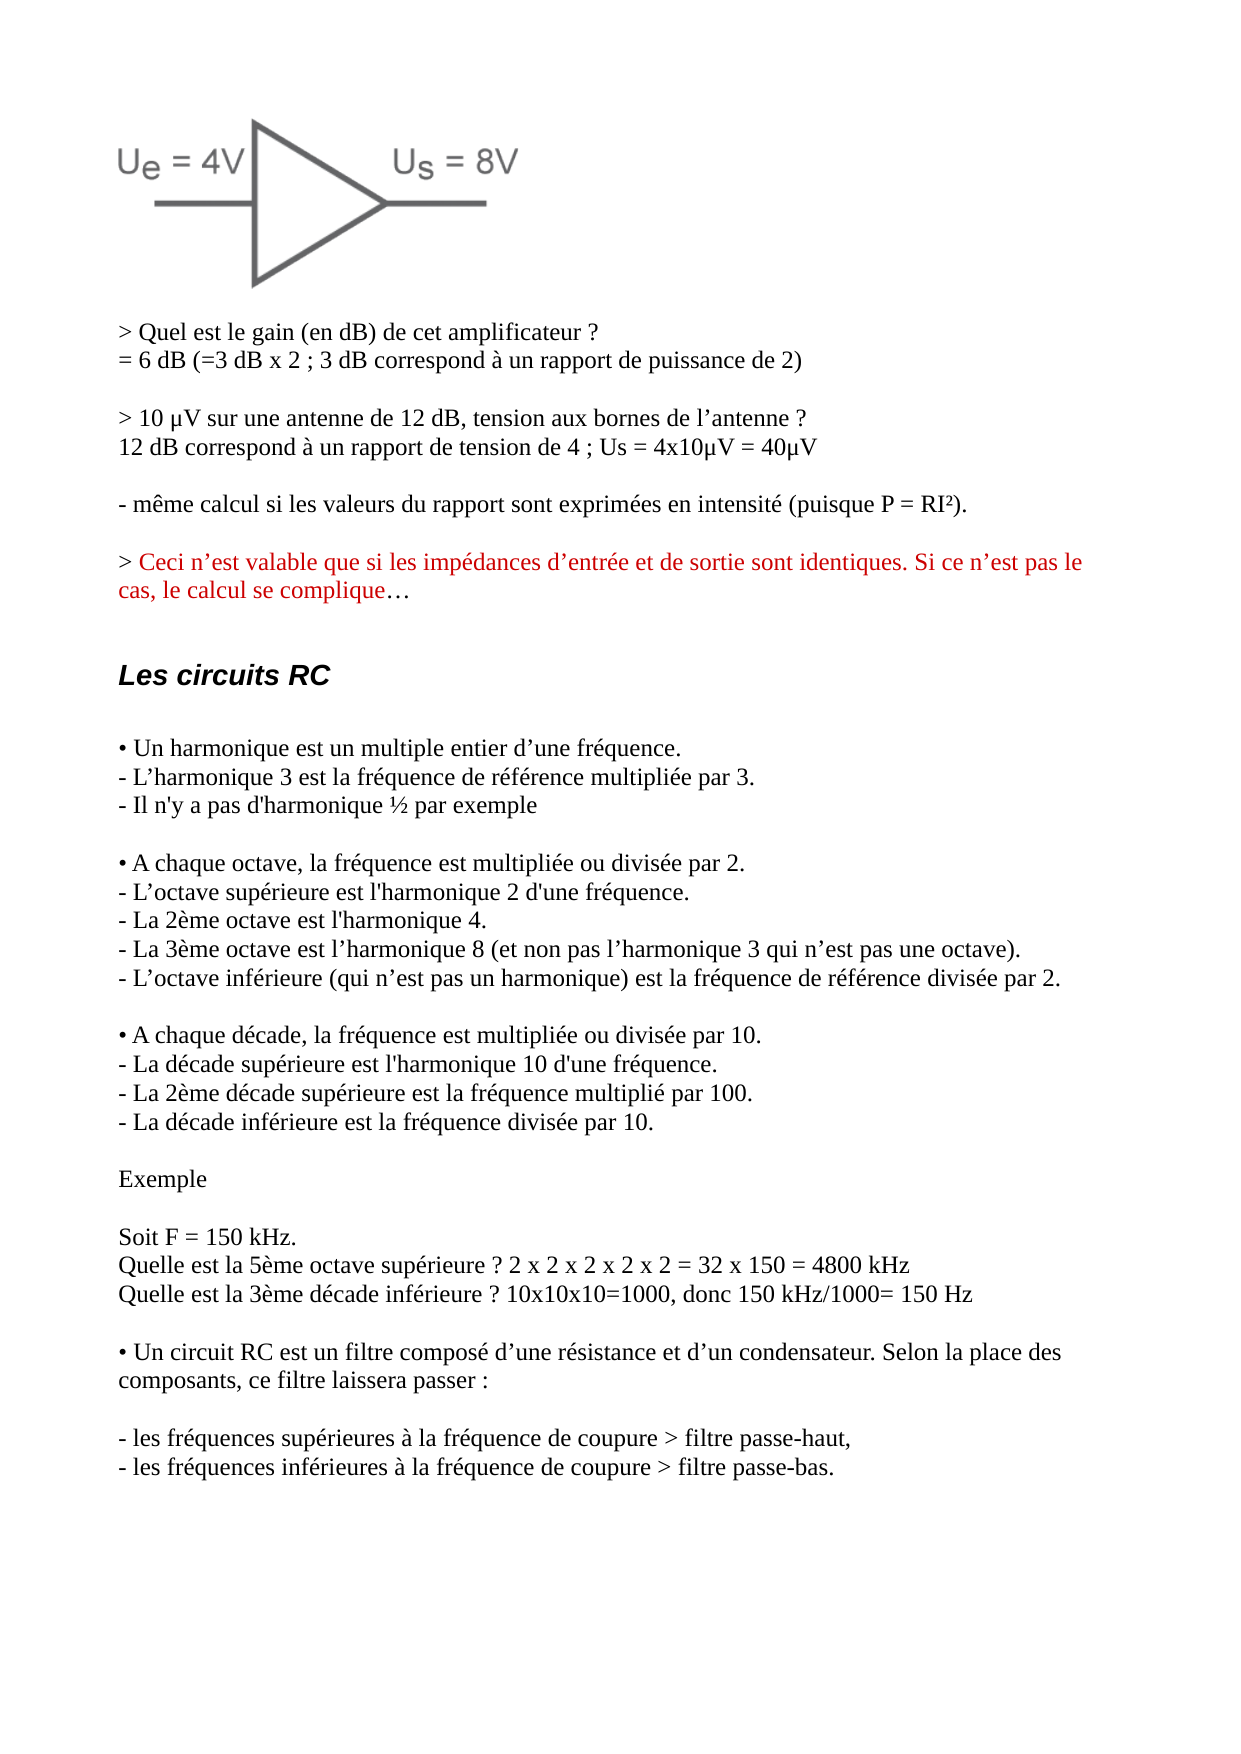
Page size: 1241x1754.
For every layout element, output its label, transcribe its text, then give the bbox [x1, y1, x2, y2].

text - Il n'y a pas d'harmonique ½ par exemple [118, 790, 1122, 819]
text - les fréquences supérieures à la fréquence de coupure > filtre passe-haut, [118, 1423, 1122, 1452]
text - même calcul si les valeurs du rapport sont exprimées en intensité (puisque P = RI²). [118, 489, 1122, 518]
text > Quel est le gain (en dB) de cet amplificateur ? [118, 317, 1122, 346]
text Quelle est la 5ème octave supérieure ? 2 x 2 x 2 x 2 x 2 = 32 x 150 = 4800 kHz [118, 1250, 1122, 1279]
text - L’octave inférieure (qui n’est pas un harmonique) est la fréquence de référence divisée par 2. [118, 963, 1122, 992]
text 12 dB correspond à un rapport de tension de 4 ; Us = 4x10μV = 40μV [118, 432, 1122, 461]
text - L’octave supérieure est l'harmonique 2 d'une fréquence. [118, 877, 1122, 905]
text - La 3ème octave est l’harmonique 8 (et non pas l’harmonique 3 qui n’est pas une octave). [118, 934, 1122, 963]
text > Ceci n’est valable que si les impédances d’entrée et de sortie sont identiques. Si ce n’est pas le cas, le calcul se complique… [118, 547, 1122, 604]
text - La décade inférieure est la fréquence divisée par 10. [118, 1107, 1122, 1135]
text - La 2ème décade supérieure est la fréquence multiplié par 100. [118, 1078, 1122, 1107]
text • A chaque décade, la fréquence est multipliée ou divisée par 10. [118, 1020, 1122, 1049]
text Exemple [118, 1164, 1122, 1193]
text - les fréquences inférieures à la fréquence de coupure > filtre passe-bas. [118, 1452, 1122, 1480]
picture [118, 118, 519, 289]
text Soit F = 150 kHz. [118, 1222, 1122, 1250]
text - L’harmonique 3 est la fréquence de référence multipliée par 3. [118, 762, 1122, 790]
text > 10 μV sur une antenne de 12 dB, tension aux bornes de l’antenne ? [118, 403, 1122, 432]
text - La 2ème octave est l'harmonique 4. [118, 905, 1122, 934]
subtitle Les circuits RC [118, 658, 1122, 692]
text - La décade supérieure est l'harmonique 10 d'une fréquence. [118, 1049, 1122, 1078]
text Quelle est la 3ème décade inférieure ? 10x10x10=1000, donc 150 kHz/1000= 150 Hz [118, 1279, 1122, 1308]
text • Un harmonique est un multiple entier d’une fréquence. [118, 733, 1122, 762]
text • Un circuit RC est un filtre composé d’une résistance et d’un condensateur. Selon la place des composants, ce filtre laissera passer : [118, 1337, 1122, 1394]
text = 6 dB (=3 dB x 2 ; 3 dB correspond à un rapport de puissance de 2) [118, 346, 1122, 374]
text • A chaque octave, la fréquence est multipliée ou divisée par 2. [118, 848, 1122, 877]
